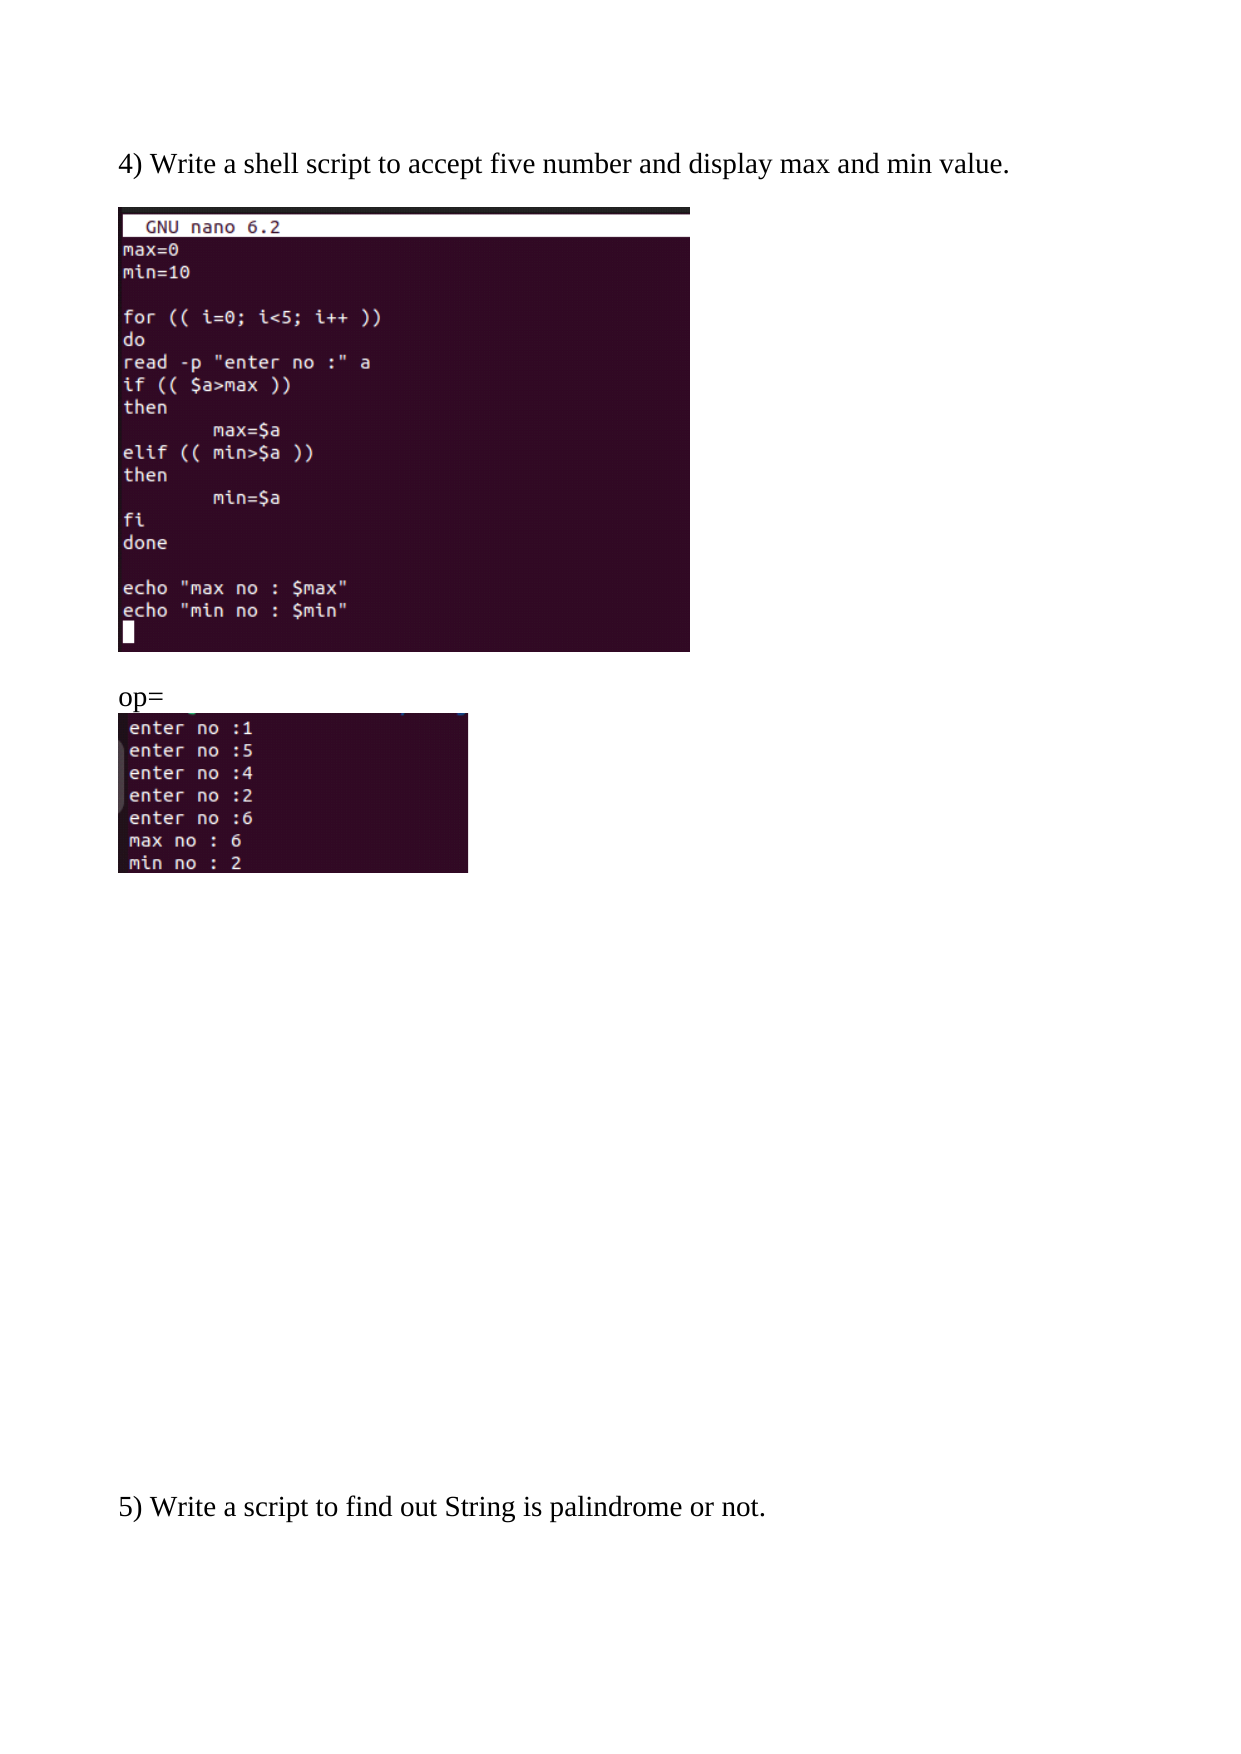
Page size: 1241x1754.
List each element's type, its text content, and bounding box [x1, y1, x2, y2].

text op= [118, 679, 1122, 713]
text 5) Write a script to find out String is palindrome or not. [118, 1489, 1122, 1522]
text 4) Write a shell script to accept five number and display max and min value. [118, 146, 1122, 180]
